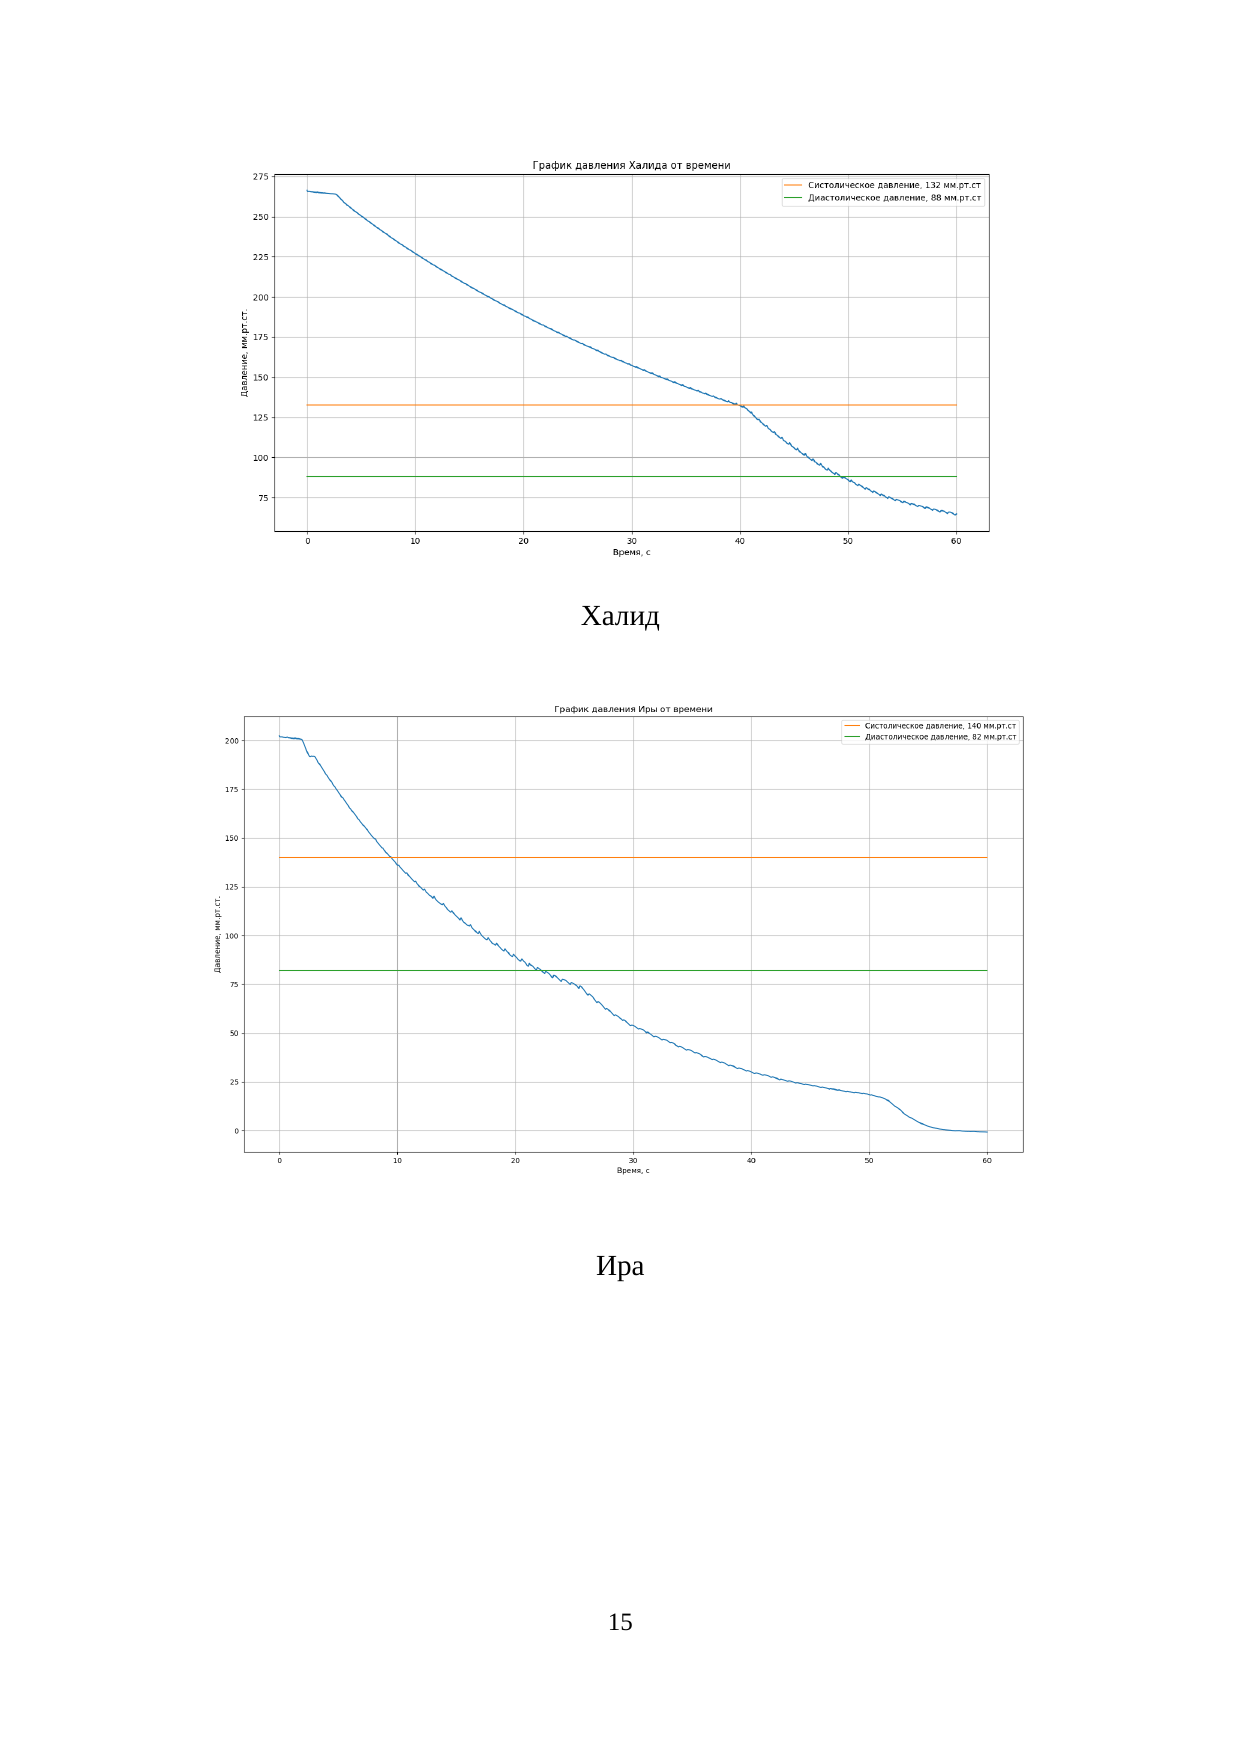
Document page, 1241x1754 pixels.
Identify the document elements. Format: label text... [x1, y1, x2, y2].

picture [159, 118, 1081, 582]
text Халид [118, 118, 1122, 632]
text Ира [118, 1214, 1122, 1281]
picture [118, 648, 1123, 1214]
